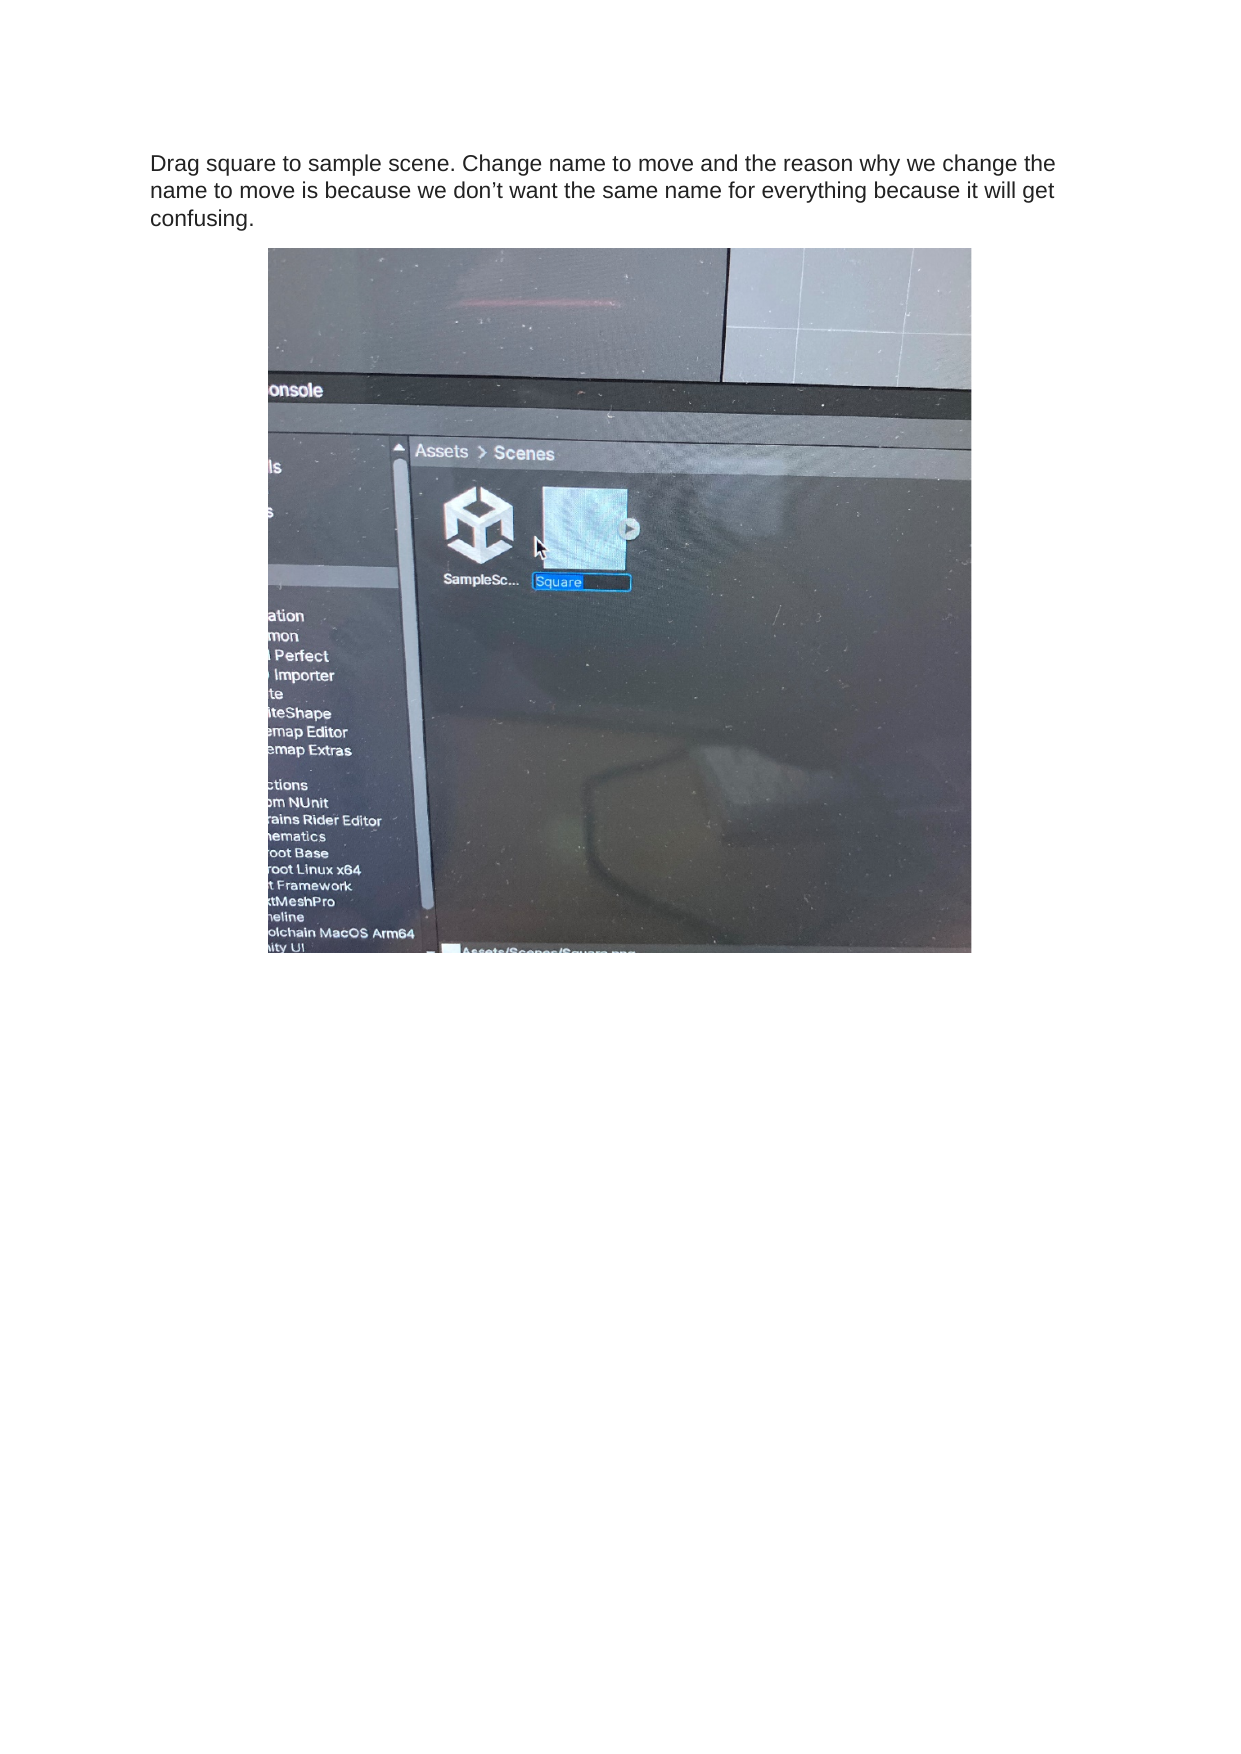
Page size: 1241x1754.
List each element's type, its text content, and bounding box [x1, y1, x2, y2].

text Drag square to sample scene. Change name to move and the reason why we change the name to move is because we don’t want the same name for everything because it will get confusing. [150, 150, 1090, 231]
